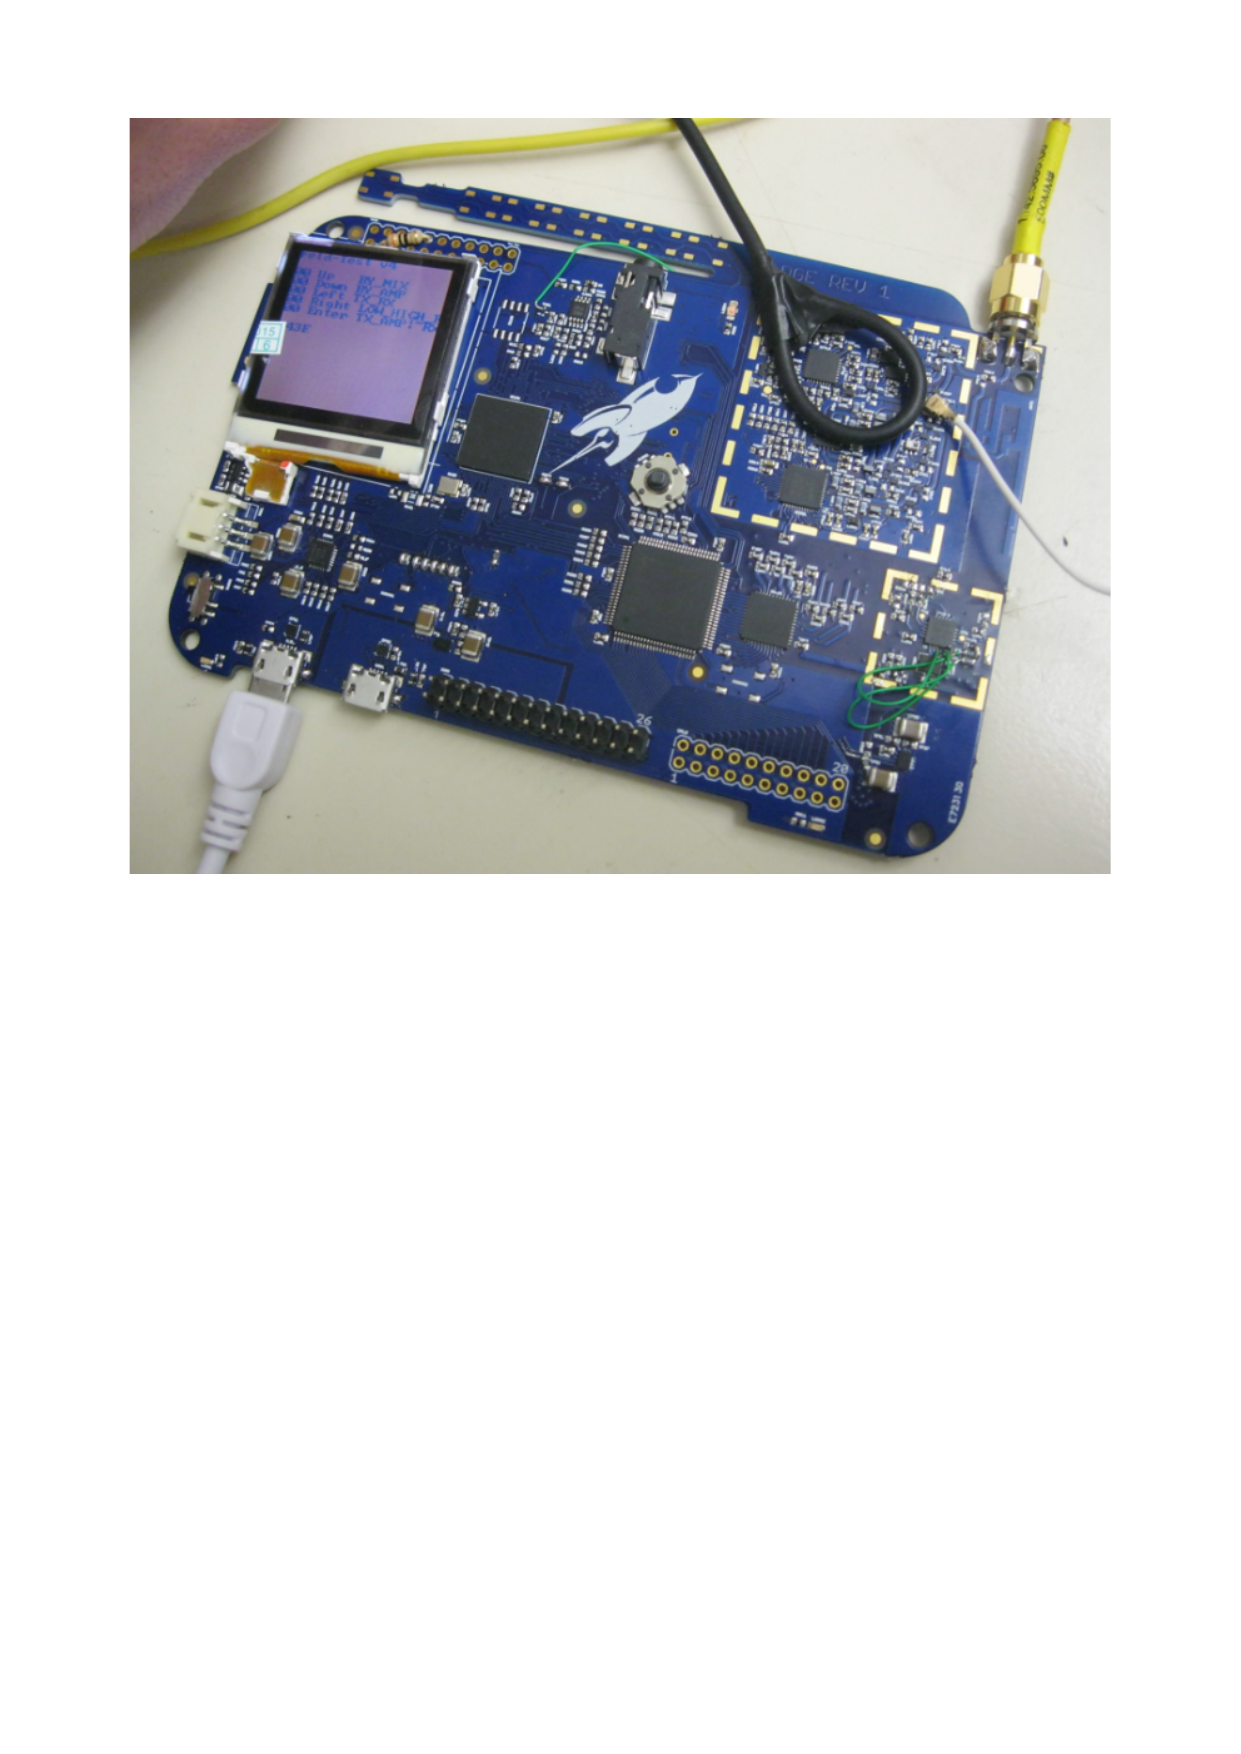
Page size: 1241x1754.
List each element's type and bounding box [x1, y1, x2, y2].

picture [129, 118, 1111, 874]
